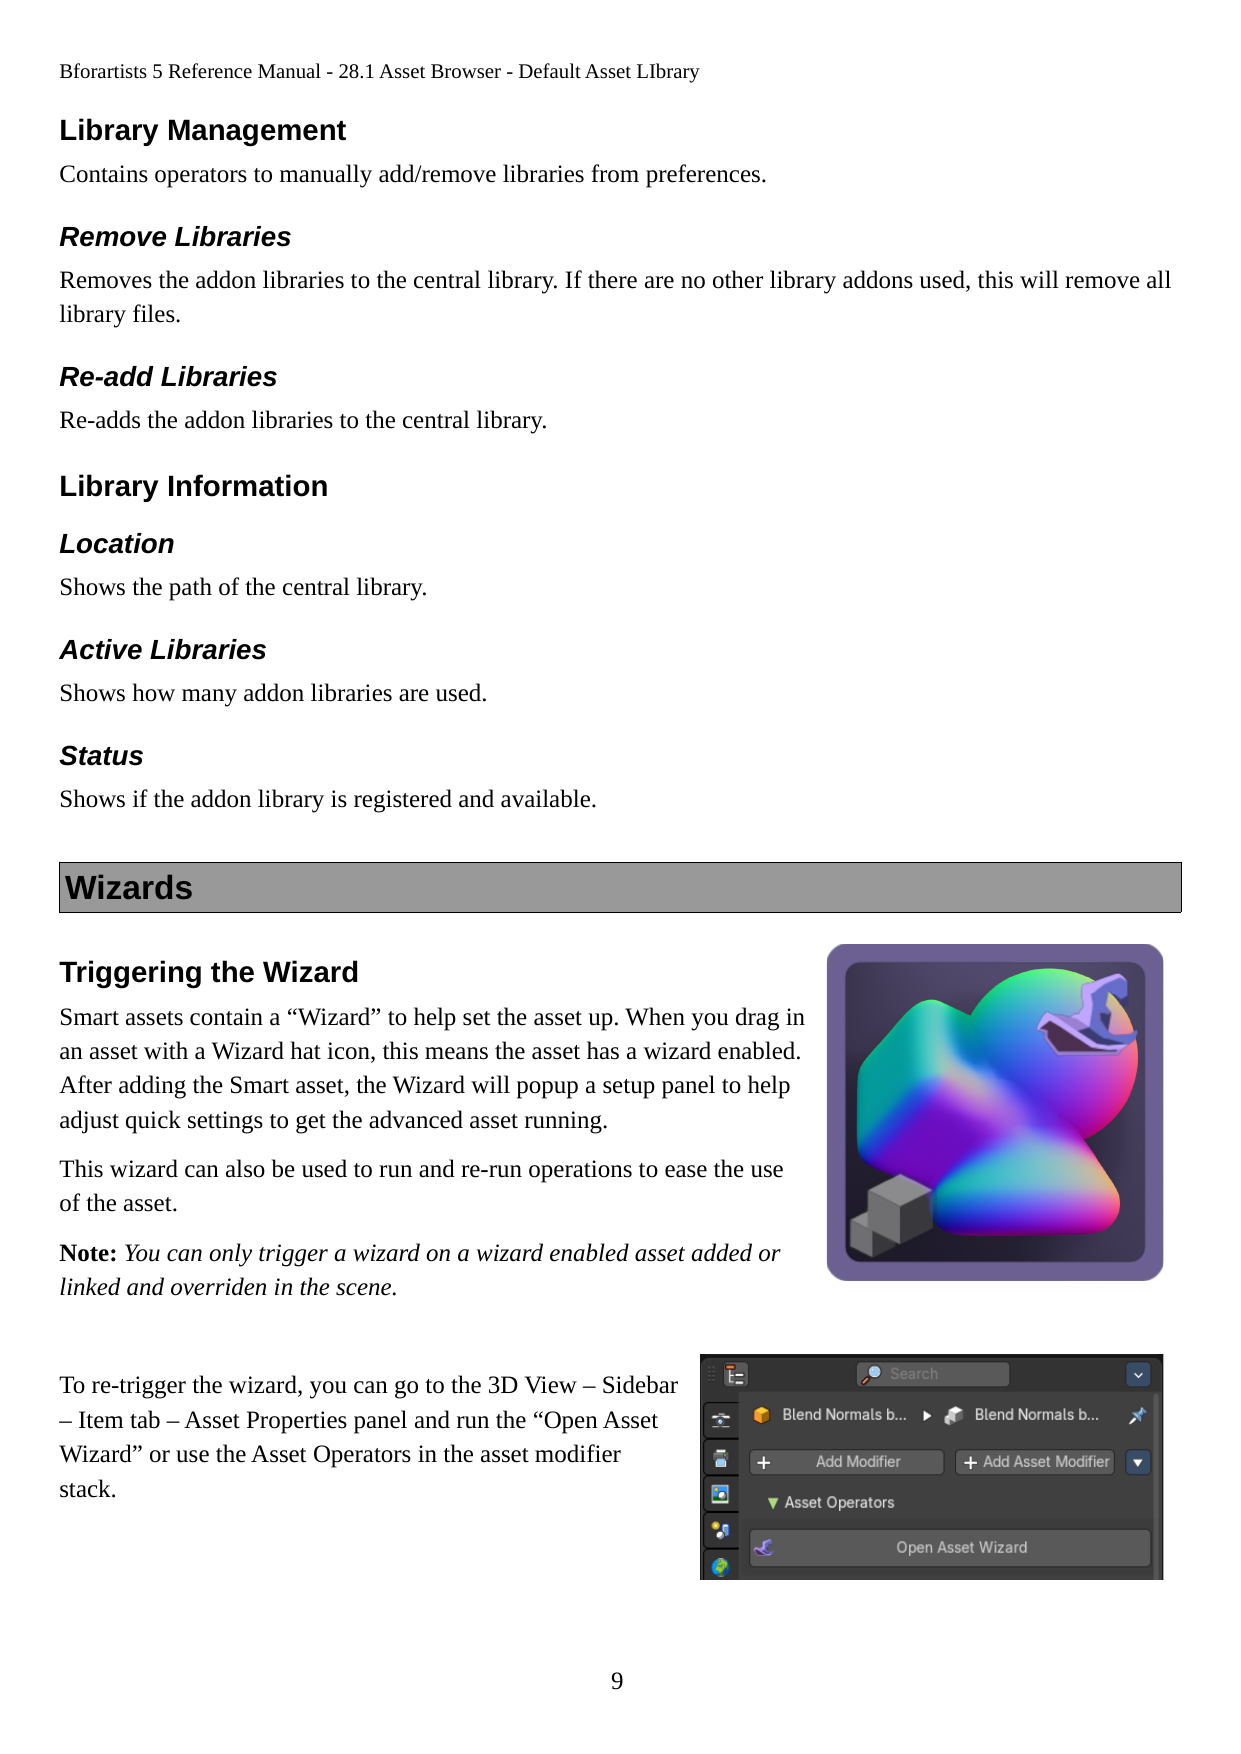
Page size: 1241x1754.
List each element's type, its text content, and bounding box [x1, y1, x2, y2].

subtitle [1164, 955, 1181, 989]
subtitle Re-add Libraries [59, 361, 1181, 393]
picture [826, 944, 1164, 1281]
text Contains operators to manually add/remove libraries from preferences. [59, 159, 1181, 188]
subtitle Library Information [59, 469, 1181, 503]
subtitle Remove Libraries [59, 220, 1181, 252]
text Note: You can only trigger a wizard on a wizard enabled asset added or linked and overriden in the scene. [59, 1238, 1181, 1301]
picture [700, 1354, 1164, 1580]
text Shows if the addon library is registered and available. [59, 784, 1181, 813]
text To re-trigger the wizard, you can go to the 3D View – Sidebar – Item tab – Asset Properties panel and run the “Open Asset Wizard” or use the Asset Operators in the asset modifier stack. [59, 1370, 700, 1502]
subtitle Triggering the Wizard [59, 955, 826, 989]
subtitle Location [59, 528, 1181, 559]
text Shows the path of the central library. [59, 572, 1181, 601]
subtitle Status [59, 739, 1181, 771]
text Smart assets contain a “Wizard” to help set the asset up. When you drag in an asset with a Wizard hat icon, this means the asset has a wizard enabled. After adding the Smart asset, the Wizard will popup a setup panel to help adjust quick settings to get the advanced asset running. [59, 1002, 826, 1134]
subtitle Active Libraries [59, 633, 1181, 665]
text Removes the addon libraries to the central library. If there are no other library addons used, this will remove all library files. [59, 265, 1181, 328]
text Re-adds the addon libraries to the central library. [59, 405, 1181, 434]
table_header Wizards [60, 863, 1181, 912]
subtitle Library Management [59, 113, 1181, 146]
text Shows how many addon libraries are used. [59, 678, 1181, 707]
text This wizard can also be used to run and re-run operations to ease the use of the asset. [59, 1154, 826, 1217]
